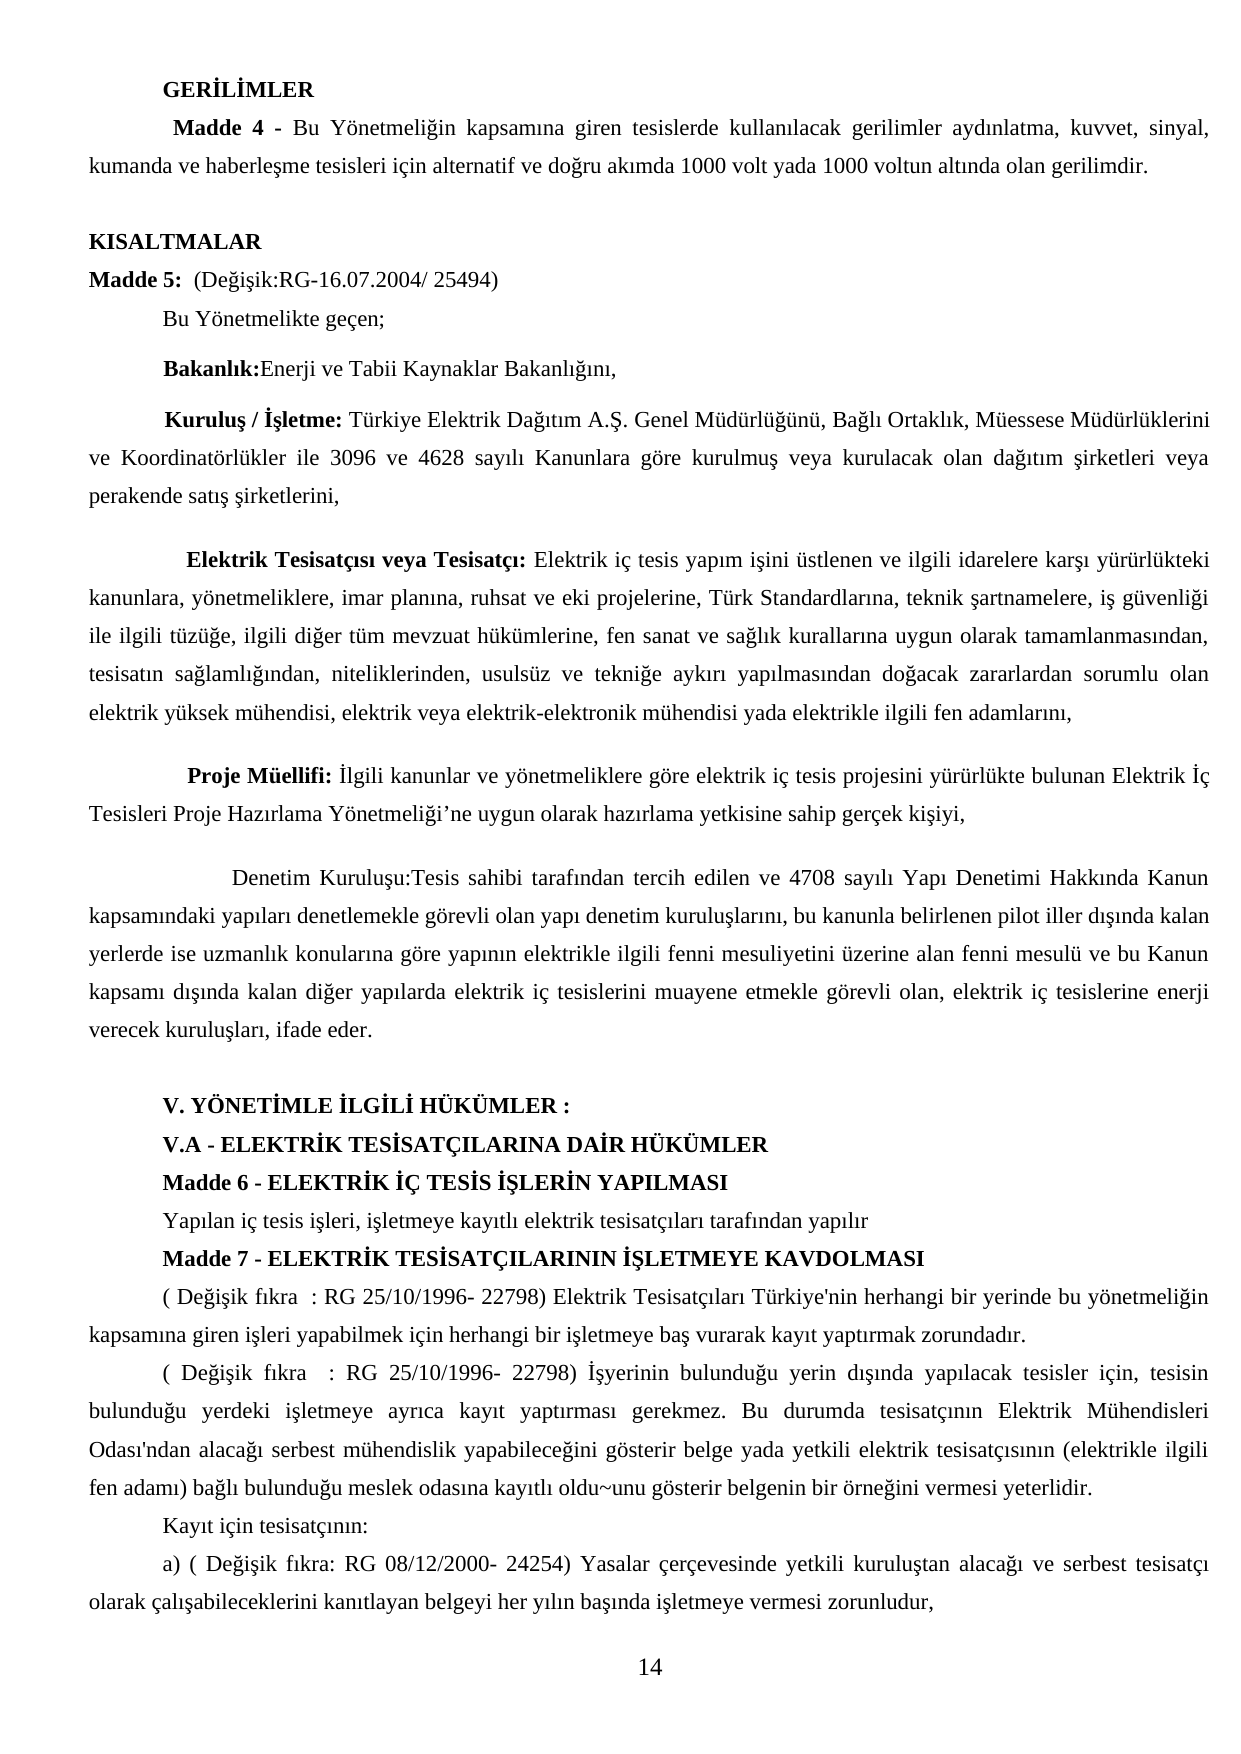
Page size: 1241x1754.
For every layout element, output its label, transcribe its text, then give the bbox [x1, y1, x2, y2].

text Kayıt için tesisatçının: [88, 1513, 1211, 1538]
text Elektrik Tesisatçısı veya Tesisatçı: Elektrik iç tesis yapım işini üstlenen ve ilgili idarelere karşı yürürlükteki kanunlara, yönetmeliklere, imar planına, ruhsat ve eki projelerine, Türk Standardlarına, teknik şartnamelere, iş güvenliği ile ilgili tüzüğe, ilgili diğer tüm mevzuat hükümlerine, fen sanat ve sağlık kurallarına uygun olarak tamamlanmasından, tesisatın sağlamlığından, niteliklerinden, usulsüz ve tekniğe aykırı yapılmasından doğacak zararlardan sorumlu olan elektrik yüksek mühendisi, elektrik veya elektrik-elektronik mühendisi yada elektrikle ilgili fen adamlarını, [88, 547, 1211, 725]
text a) ( Değişik fıkra: RG 08/12/2000- 24254) Yasalar çerçevesinde yetkili kuruluştan alacağı ve serbest tesisatçı olarak çalışabileceklerini kanıtlayan belgeyi her yılın başında işletmeye vermesi zorunludur, [88, 1551, 1211, 1614]
text GERİLİMLER [88, 77, 1211, 102]
text KISALTMALAR [88, 229, 1211, 255]
text Madde 5: (Değişik:RG-16.07.2004/ 25494) [88, 267, 1211, 293]
text ( Değişik fıkra : RG 25/10/1996- 22798) İşyerinin bulunduğu yerin dışında yapılacak tesisler için, tesisin bulunduğu yerdeki işletmeye ayrıca kayıt yaptırması gerekmez. Bu durumda tesisatçının Elektrik Mühendisleri Odası'ndan alacağı serbest mühendislik yapabileceğini gösterir belge yada yetkili elektrik tesisatçısının (elektrikle ilgili fen adamı) bağlı bulunduğu meslek odasına kayıtlı oldu~unu gösterir belgenin bir örneğini vermesi yeterlidir. [88, 1360, 1211, 1500]
text Madde 4 - Bu Yönetmeliğin kapsamına giren tesislerde kullanılacak gerilimler aydınlatma, kuvvet, sinyal, kumanda ve haberleşme tesisleri için alternatif ve doğru akımda 1000 volt yada 1000 voltun altında olan gerilimdir. [88, 115, 1211, 178]
text V. YÖNETİMLE İLGİLİ HÜKÜMLER : [88, 1093, 1211, 1119]
text Kuruluş / İşletme: Türkiye Elektrik Dağıtım A.Ş. Genel Müdürlüğünü, Bağlı Ortaklık, Müessese Müdürlüklerini ve Koordinatörlükler ile 3096 ve 4628 sayılı Kanunlara göre kurulmuş veya kurulacak olan dağıtım şirketleri veya perakende satış şirketlerini, [88, 407, 1211, 509]
text Bakanlık:Enerji ve Tabii Kaynaklar Bakanlığını, [88, 356, 1211, 382]
text Proje Müellifi: İlgili kanunlar ve yönetmeliklere göre elektrik iç tesis projesini yürürlükte bulunan Elektrik İç Tesisleri Proje Hazırlama Yönetmeliği’ne uygun olarak hazırlama yetkisine sahip gerçek kişiyi, [88, 763, 1211, 827]
text ( Değişik fıkra : RG 25/10/1996- 22798) Elektrik Tesisatçıları Türkiye'nin herhangi bir yerinde bu yönetmeliğin kapsamına giren işleri yapabilmek için herhangi bir işletmeye baş vurarak kayıt yaptırmak zorundadır. [88, 1284, 1211, 1348]
text Denetim Kuruluşu:Tesis sahibi tarafından tercih edilen ve 4708 sayılı Yapı Denetimi Hakkında Kanun kapsamındaki yapıları denetlemekle görevli olan yapı denetim kuruluşlarını, bu kanunla belirlenen pilot iller dışında kalan yerlerde ise uzmanlık konularına göre yapının elektrikle ilgili fenni mesuliyetini üzerine alan fenni mesulü ve bu Kanun kapsamı dışında kalan diğer yapılarda elektrik iç tesislerini muayene etmekle görevli olan, elektrik iç tesislerine enerji verecek kuruluşları, ifade eder. [88, 865, 1211, 1043]
text Bu Yönetmelikte geçen; [88, 306, 1211, 331]
text V.A - ELEKTRİK TESİSATÇILARINA DAİR HÜKÜMLER [88, 1132, 1211, 1157]
text Madde 6 - ELEKTRİK İÇ TESİS İŞLERİN YAPILMASI [88, 1170, 1211, 1195]
text Madde 7 - ELEKTRİK TESİSATÇILARININ İŞLETMEYE KAVDOLMASI [88, 1246, 1211, 1271]
text Yapılan iç tesis işleri, işletmeye kayıtlı elektrik tesisatçıları tarafından yapılır [88, 1208, 1211, 1233]
